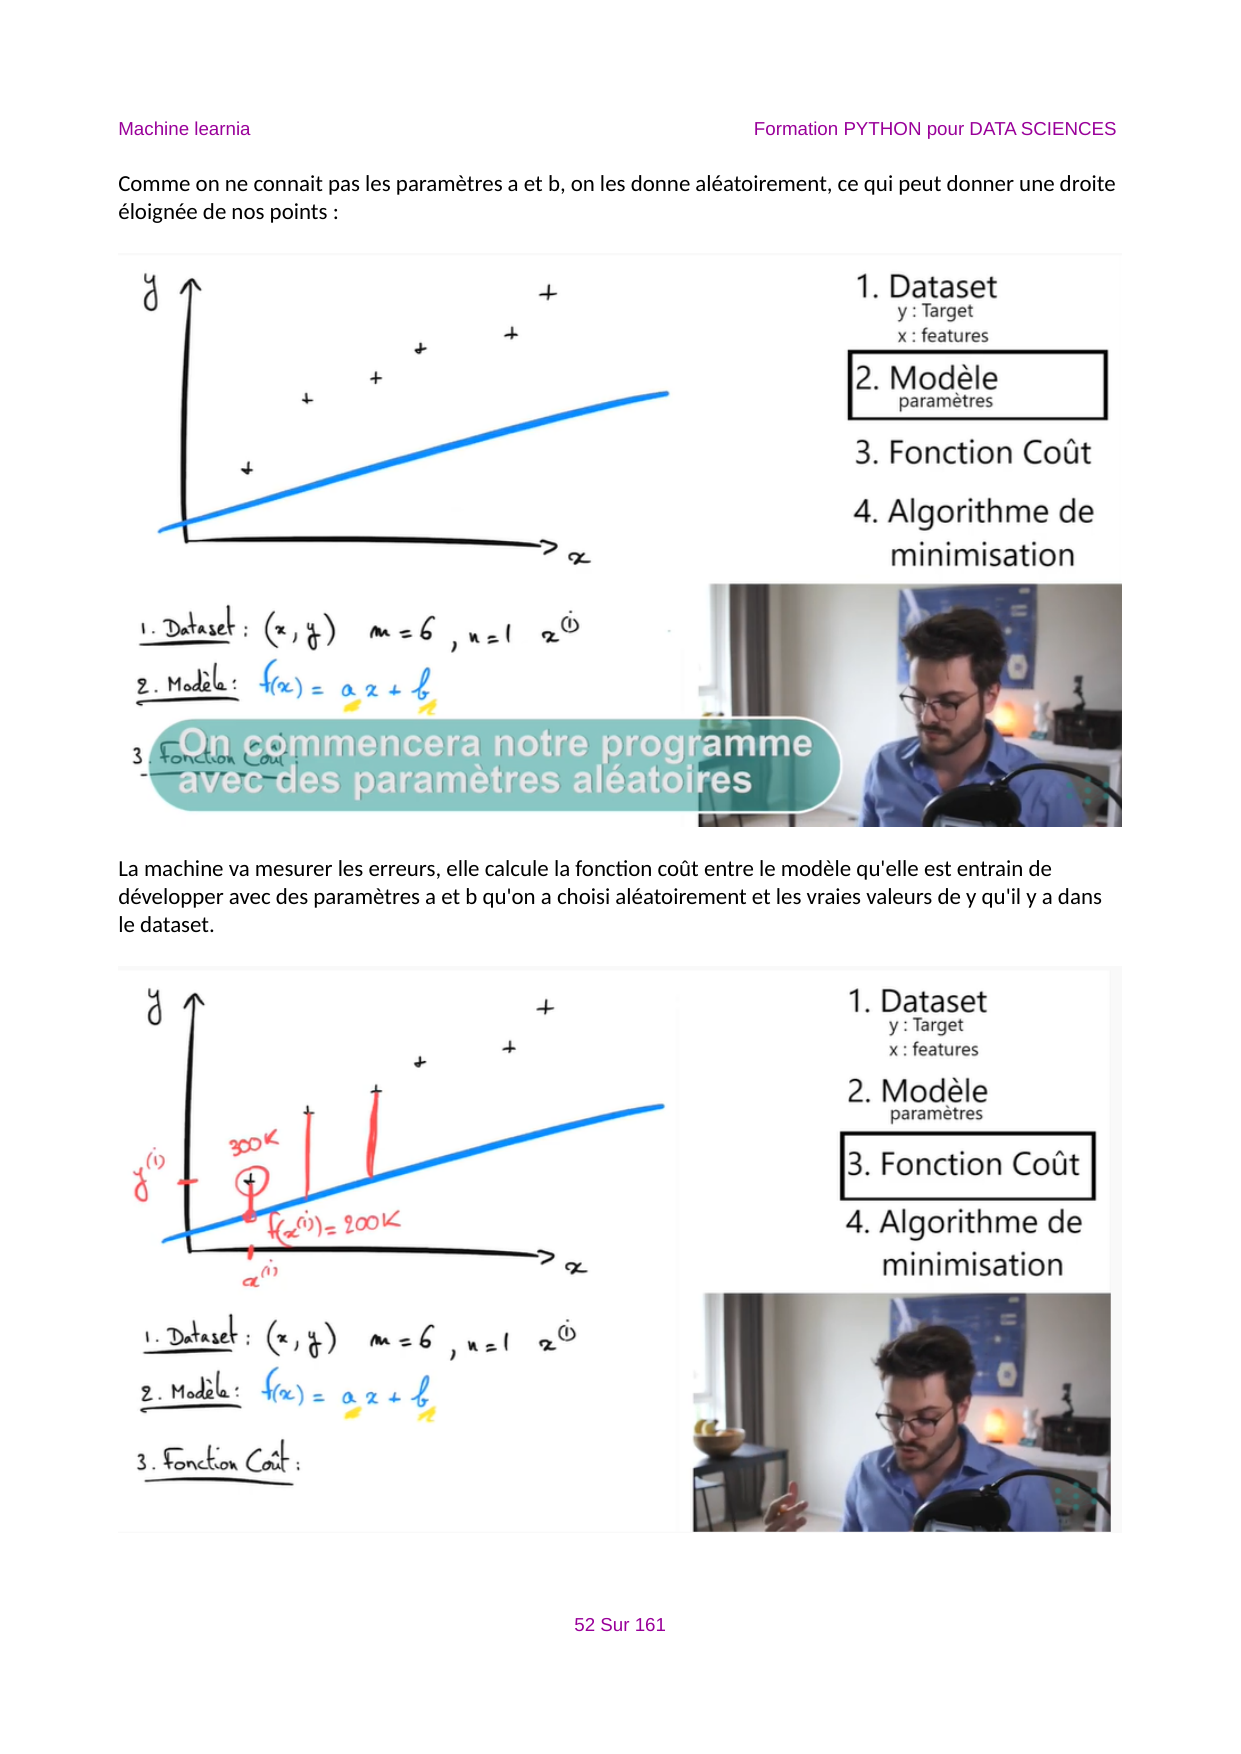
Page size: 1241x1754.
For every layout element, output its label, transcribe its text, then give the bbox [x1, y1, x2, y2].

text Comme on ne connait pas les paramètres a et b, on les donne aléatoirement, ce qui peut donner une droite éloignée de nos points : [118, 169, 1122, 225]
picture [118, 253, 1122, 827]
picture [118, 966, 1122, 1533]
text La machine va mesurer les erreurs, elle calcule la fonction coût entre le modèle qu'elle est entrain de développer avec des paramètres a et b qu'on a choisi aléatoirement et les vraies valeurs de y qu'il y a dans le dataset. [118, 854, 1122, 938]
